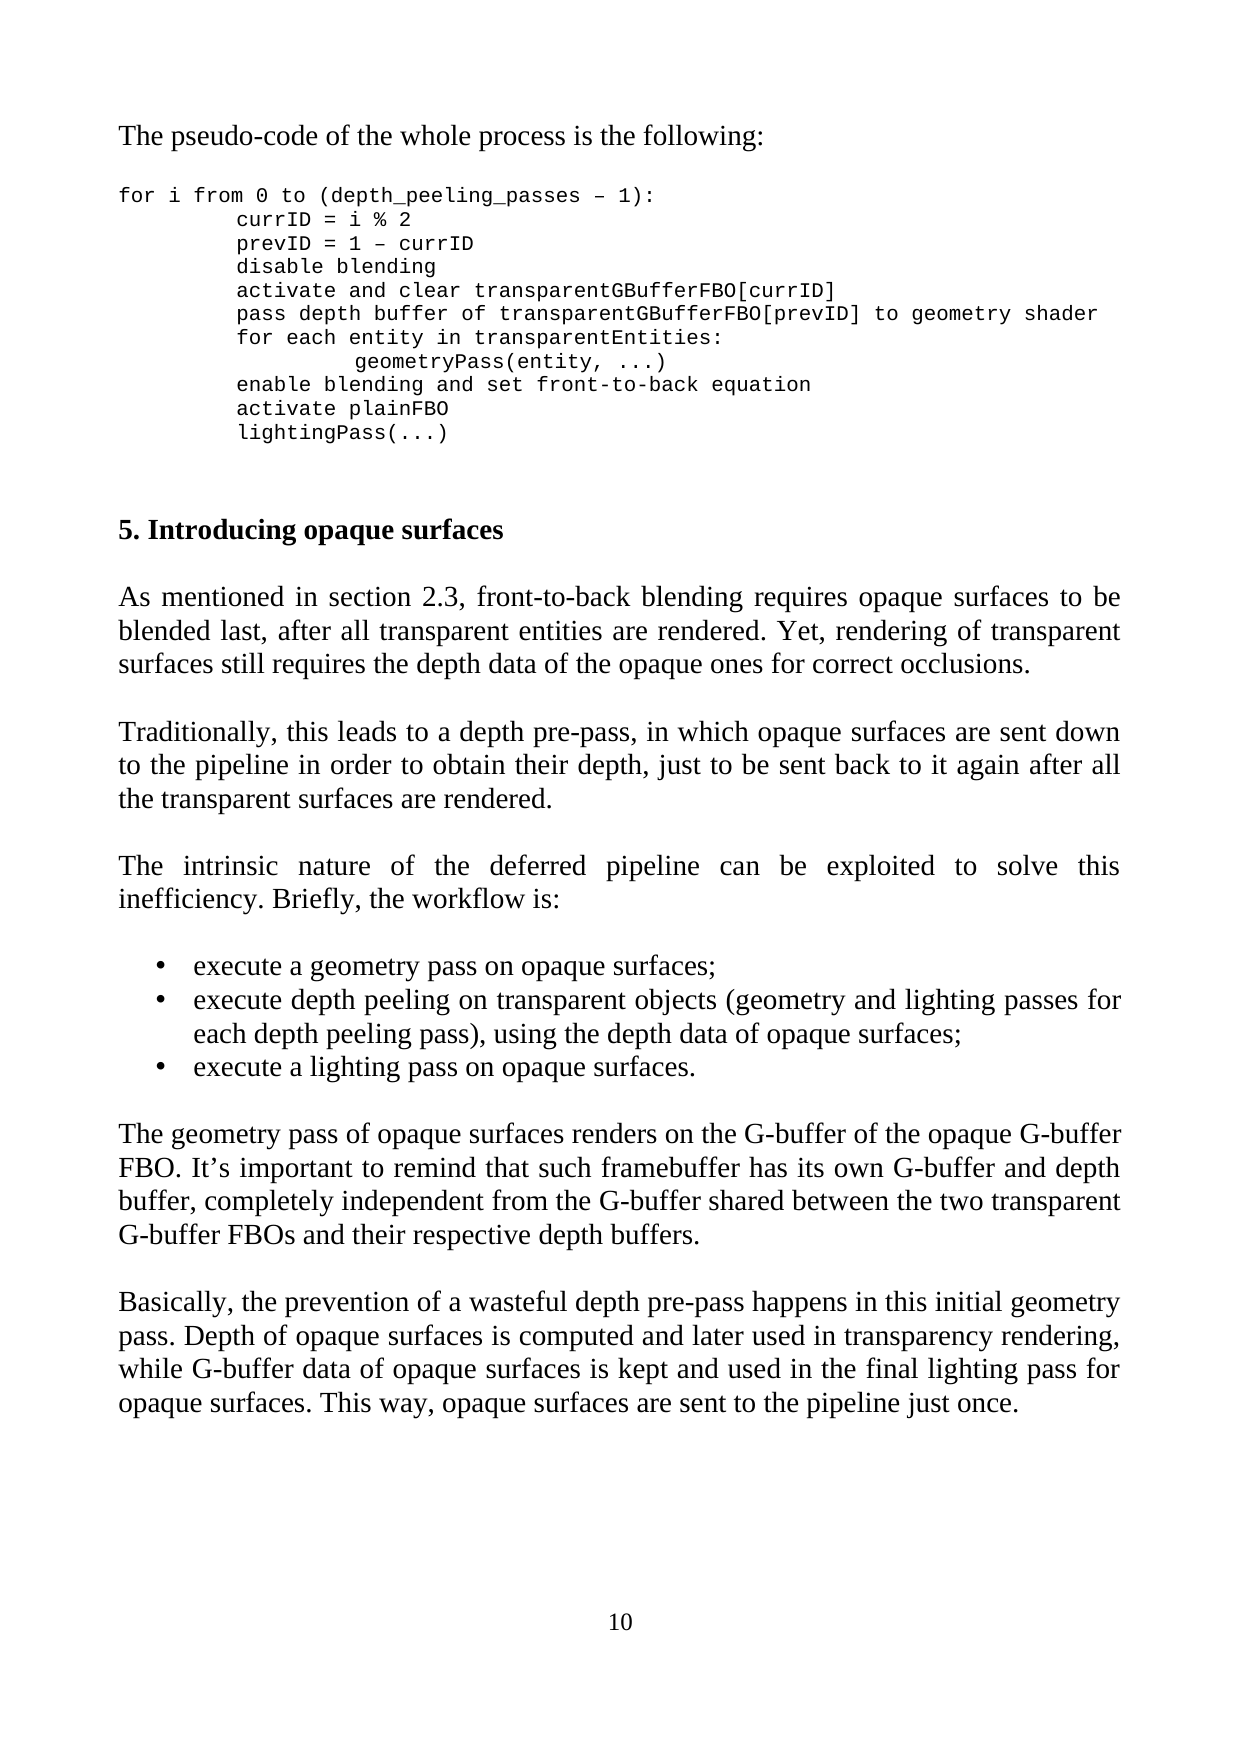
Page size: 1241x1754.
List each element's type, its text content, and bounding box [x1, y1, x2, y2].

text activate and clear transparentGBufferFBO[currID] [118, 280, 1122, 303]
text prevID = 1 – currID [118, 232, 1122, 256]
text for i from 0 to (depth_peeling_passes – 1): [118, 185, 1122, 209]
text activate plainFBO [118, 398, 1122, 422]
list execute a lighting pass on opaque surfaces. [156, 1049, 1122, 1083]
text As mentioned in section 2.3, front-to-back blending requires opaque surfaces to be blended last, after all transparent entities are rendered. Yet, rendering of transparent surfaces still requires the depth data of the opaque ones for correct occlusions. [118, 579, 1122, 680]
list execute a geometry pass on opaque surfaces; [156, 948, 1122, 982]
text 5. Introducing opaque surfaces [118, 512, 1122, 546]
text The pseudo-code of the whole process is the following: [118, 118, 1122, 152]
text enable blending and set front-to-back equation [118, 374, 1122, 398]
list execute depth peeling on transparent objects (geometry and lighting passes for each depth peeling pass), using the depth data of opaque surfaces; [156, 982, 1122, 1049]
text for each entity in transparentEntities: [118, 327, 1122, 351]
text geometryPass(entity, ...) [118, 351, 1122, 374]
text pass depth buffer of transparentGBufferFBO[prevID] to geometry shader [118, 303, 1122, 327]
text The intrinsic nature of the deferred pipeline can be exploited to solve this inefficiency. Briefly, the workflow is: [118, 848, 1122, 915]
text lightingPass(...) [118, 422, 1122, 445]
text The geometry pass of opaque surfaces renders on the G-buffer of the opaque G-buffer FBO. It’s important to remind that such framebuffer has its own G-buffer and depth buffer, completely independent from the G-buffer shared between the two transparent G-buffer FBOs and their respective depth buffers. [118, 1116, 1122, 1251]
text disable blending [118, 256, 1122, 280]
text Basically, the prevention of a wasteful depth pre-pass happens in this initial geometry pass. Depth of opaque surfaces is computed and later used in transparency rendering, while G-buffer data of opaque surfaces is kept and used in the final lighting pass for opaque surfaces. This way, opaque surfaces are sent to the pipeline just once. [118, 1284, 1122, 1418]
text Traditionally, this leads to a depth pre-pass, in which opaque surfaces are sent down to the pipeline in order to obtain their depth, just to be sent back to it again after all the transparent surfaces are rendered. [118, 714, 1122, 814]
text currID = i % 2 [118, 209, 1122, 232]
